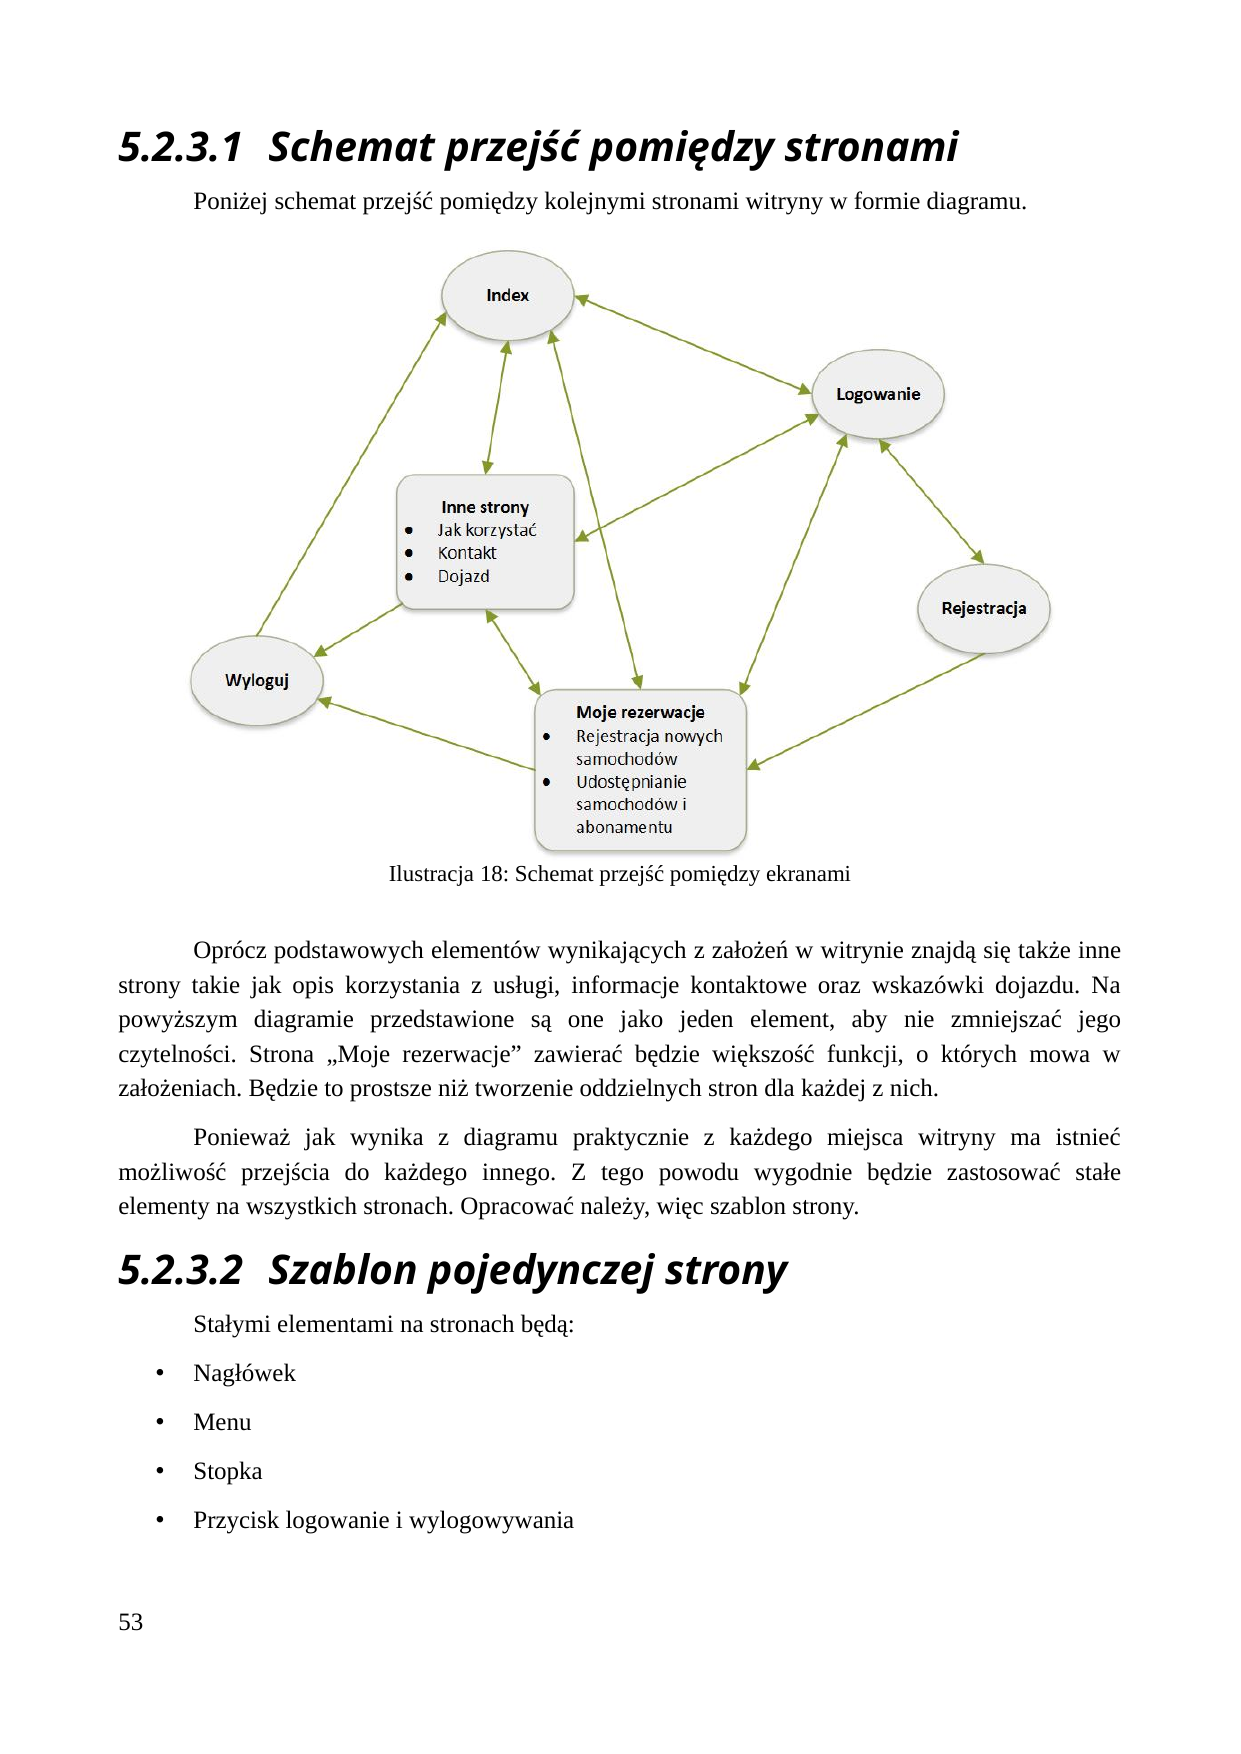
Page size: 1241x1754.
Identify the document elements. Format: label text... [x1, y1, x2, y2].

text Stałymi elementami na stronach będą: [118, 1309, 1122, 1337]
text Ponieważ jak wynika z diagramu praktycznie z każdego miejsca witryny ma istnieć możliwość przejścia do każdego innego. Z tego powodu wygodnie będzie zastosować stałe elementy na wszystkich stronach. Opracować należy, więc szablon strony. [118, 1122, 1122, 1220]
list Stopka [156, 1456, 1122, 1484]
subtitle Szablon pojedynczej strony [118, 1241, 1122, 1296]
subtitle Schemat przejść pomiędzy stronami [118, 118, 1122, 174]
text Poniżej schemat przejść pomiędzy kolejnymi stronami witryny w formie diagramu. [118, 186, 1122, 215]
list Przycisk logowanie i wylogowywania [156, 1505, 1122, 1534]
text Oprócz podstawowych elementów wynikających z założeń w witrynie znajdą się także inne strony takie jak opis korzystania z usługi, informacje kontaktowe oraz wskazówki dojazdu. Na powyższym diagramie przedstawione są one jako jeden element, aby nie zmniejszać jego czytelności. Strona „Moje rezerwacje” zawierać będzie większość funkcji, o których mowa w założeniach. Będzie to prostsze niż tworzenie oddzielnych stron dla każdej z nich. [118, 936, 1122, 1102]
text Ilustracja 18: Schemat przejść pomiędzy ekranami [183, 861, 1057, 886]
picture [183, 247, 1057, 861]
list Menu [156, 1407, 1122, 1436]
list Nagłówek [156, 1358, 1122, 1386]
